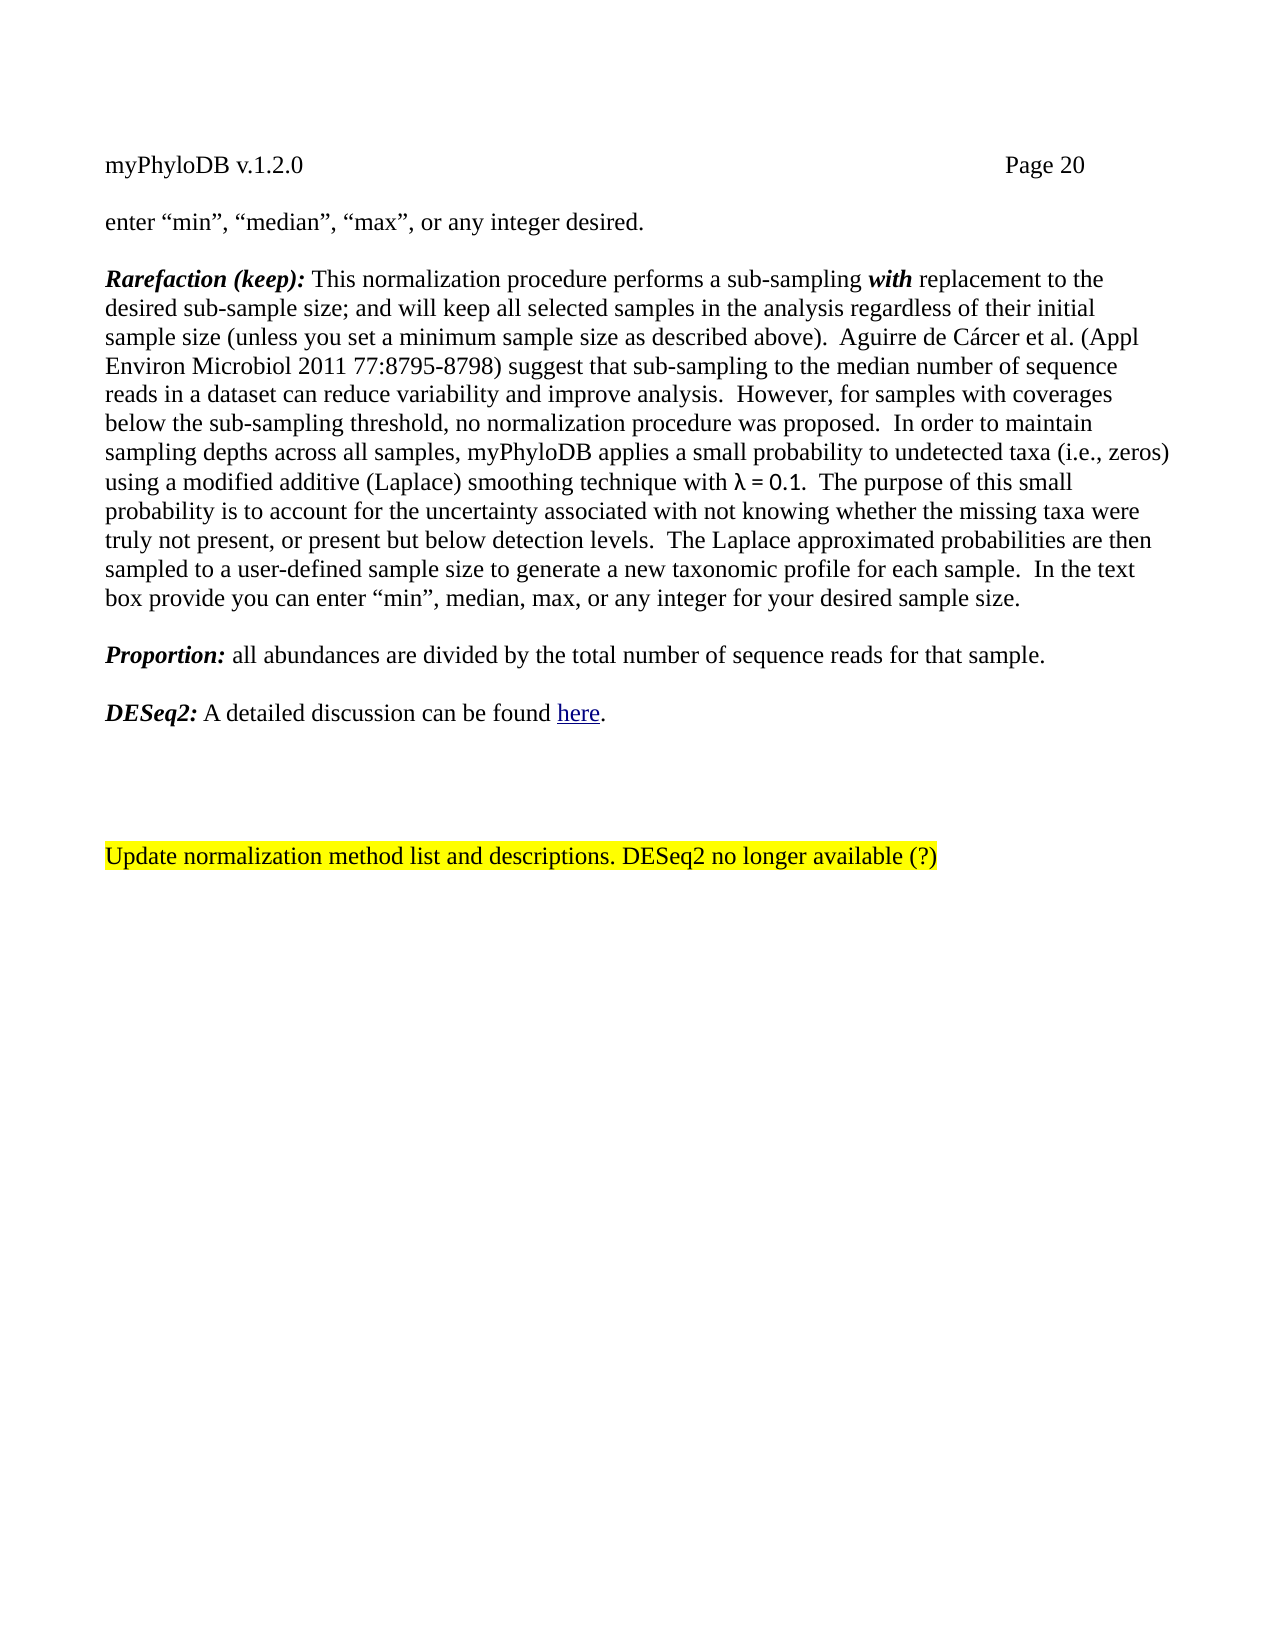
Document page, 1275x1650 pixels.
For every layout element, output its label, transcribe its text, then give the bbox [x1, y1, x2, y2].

text Rarefaction (keep): This normalization procedure performs a sub-sampling with replacement to the desired sub-sample size; and will keep all selected samples in the analysis regardless of their initial sample size (unless you set a minimum sample size as described above). Aguirre de Cárcer et al. (Appl Environ Microbiol 2011 77:8795-8798) suggest that sub-sampling to the median number of sequence reads in a dataset can reduce variability and improve analysis. However, for samples with coverages below the sub-sampling threshold, no normalization procedure was proposed. In order to maintain sampling depths across all samples, myPhyloDB applies a small probability to undetected taxa (i.e., zeros) using a modified additive (Laplace) smoothing technique with λ = 0.1. The purpose of this small probability is to account for the uncertainty associated with not knowing whether the missing taxa were truly not present, or present but below detection levels. The Laplace approximated probabilities are then sampled to a user-defined sample size to generate a new taxonomic profile for each sample. In the text box provide you can enter “min”, median, max, or any integer for your desired sample size. [105, 264, 1170, 611]
text enter “min”, “median”, “max”, or any integer desired. [105, 207, 1170, 236]
text Proportion: all abundances are divided by the total number of sequence reads for that sample. [105, 640, 1170, 669]
text DESeq2: A detailed discussion can be found here. [105, 698, 1170, 726]
text Update normalization method list and descriptions. DESeq2 no longer available (?) [105, 841, 1170, 870]
